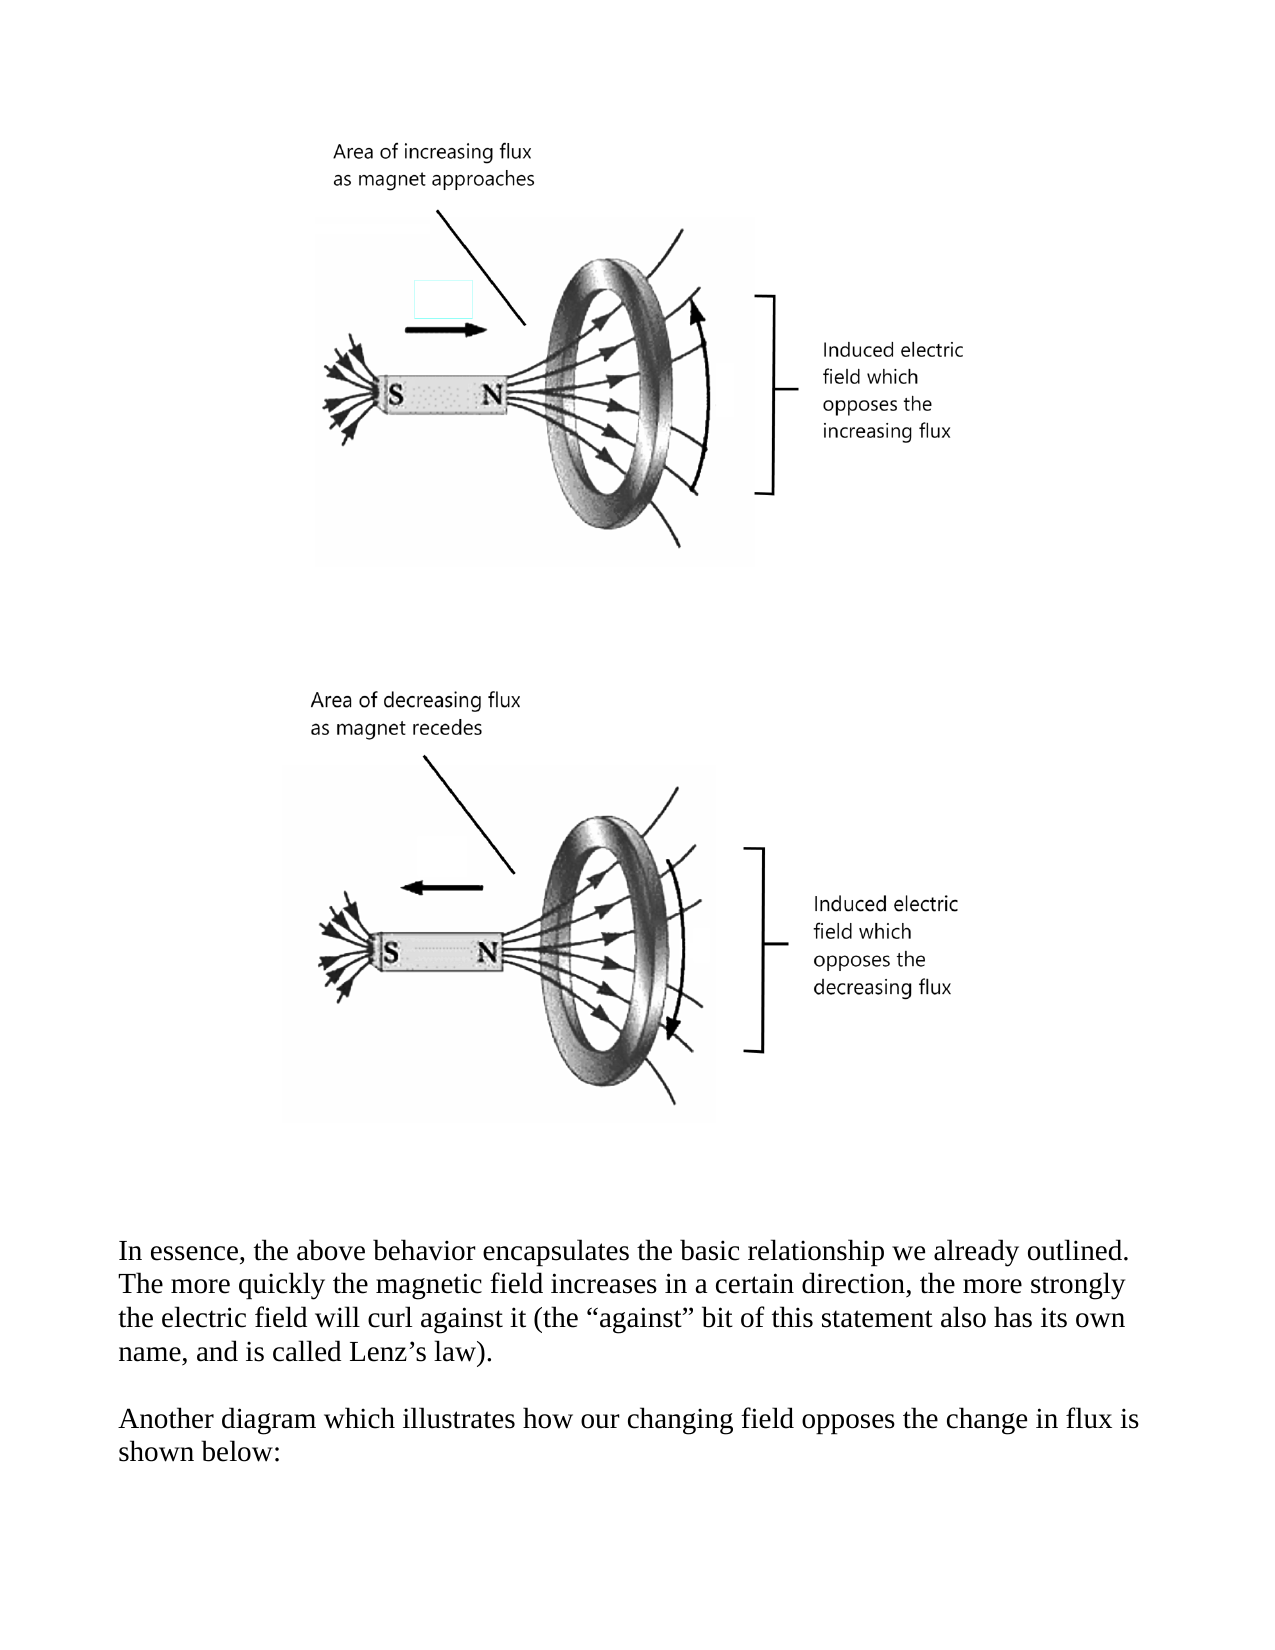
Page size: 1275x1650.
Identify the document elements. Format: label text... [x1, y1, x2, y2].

text Another diagram which illustrates how our changing field opposes the change in flux is shown below: [118, 1401, 1157, 1468]
picture [279, 118, 996, 598]
picture [278, 664, 997, 1138]
text In essence, the above behavior encapsulates the basic relationship we already outlined. The more quickly the magnetic field increases in a certain direction, the more strongly the electric field will curl against it (the “against” bit of this statement also has its own name, and is called Lenz’s law). [118, 1233, 1157, 1367]
